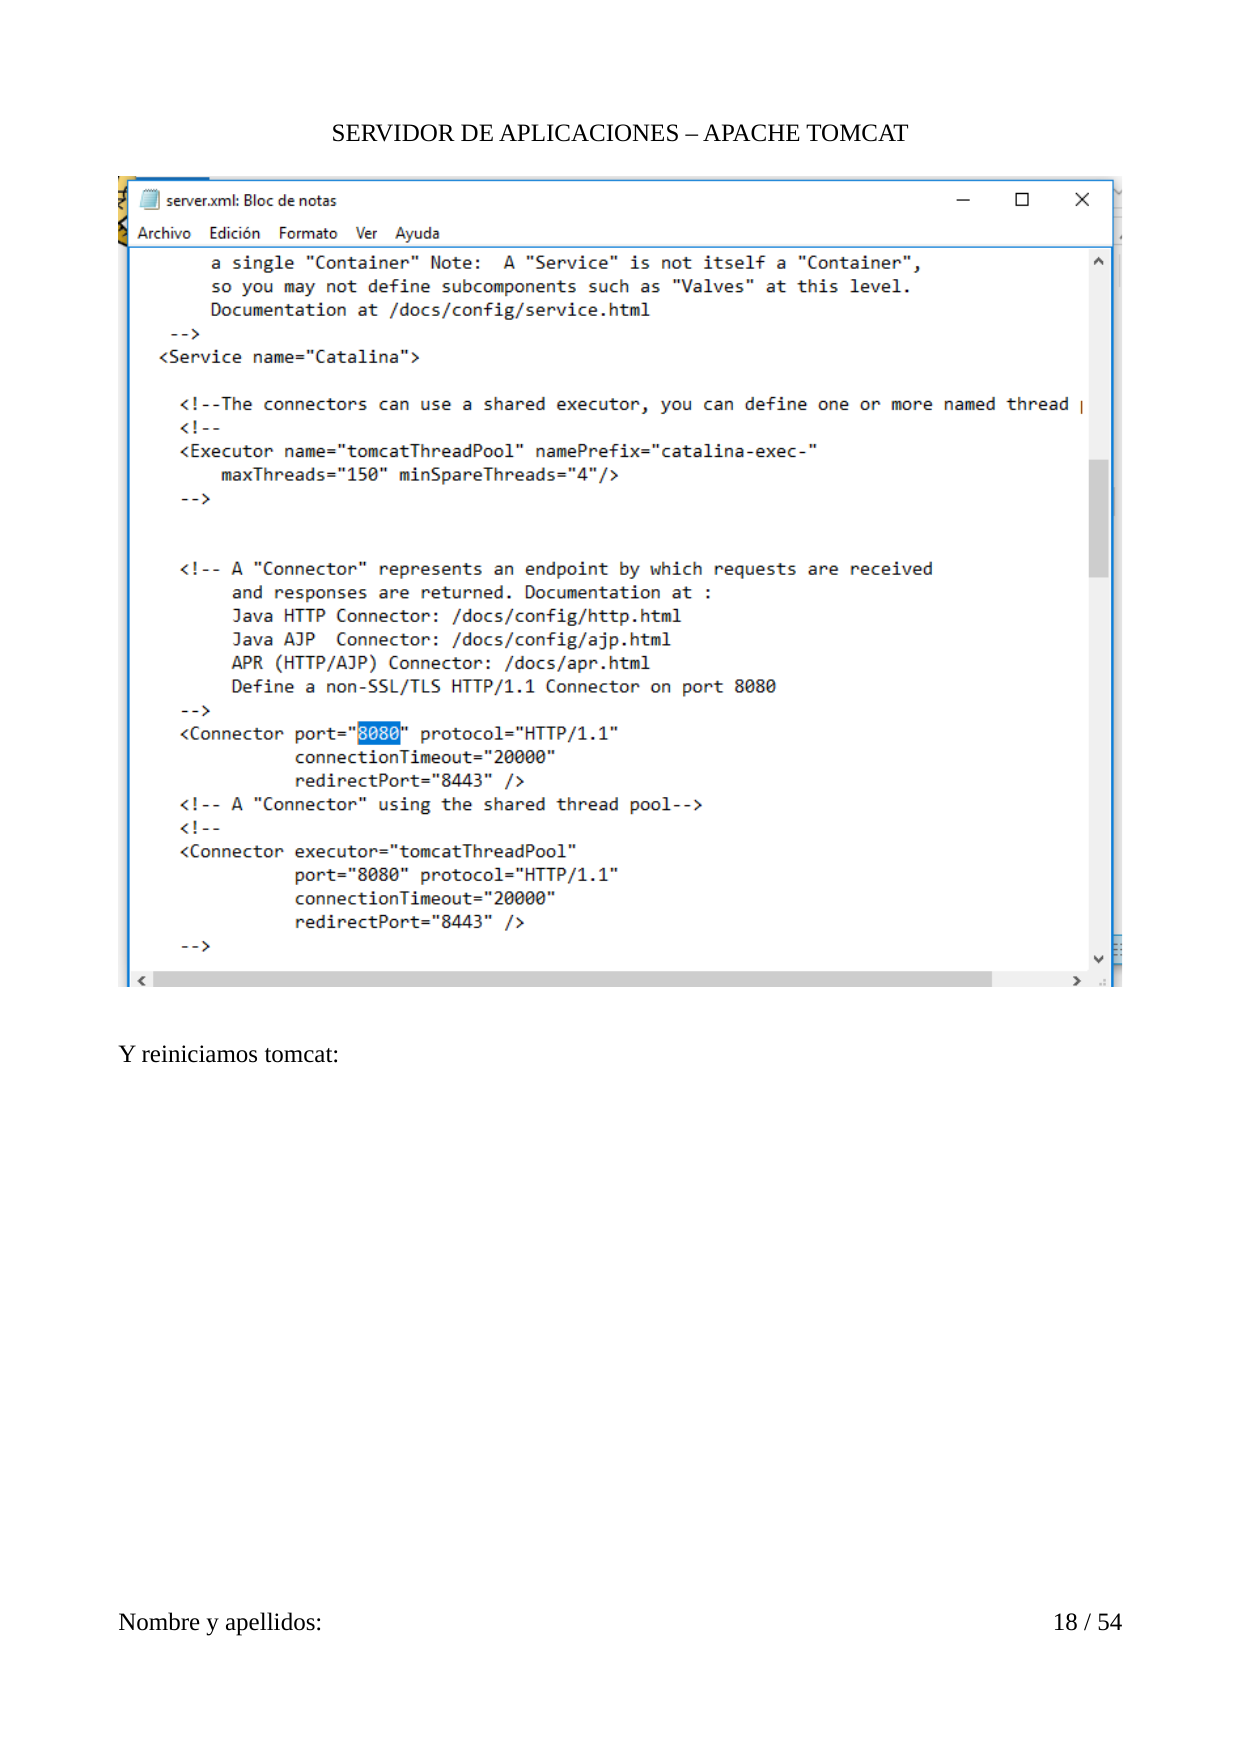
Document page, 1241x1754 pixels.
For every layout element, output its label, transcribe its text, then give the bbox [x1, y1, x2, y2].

text Y reiniciamos tomcat: [118, 1039, 1122, 1067]
picture [118, 176, 1123, 987]
